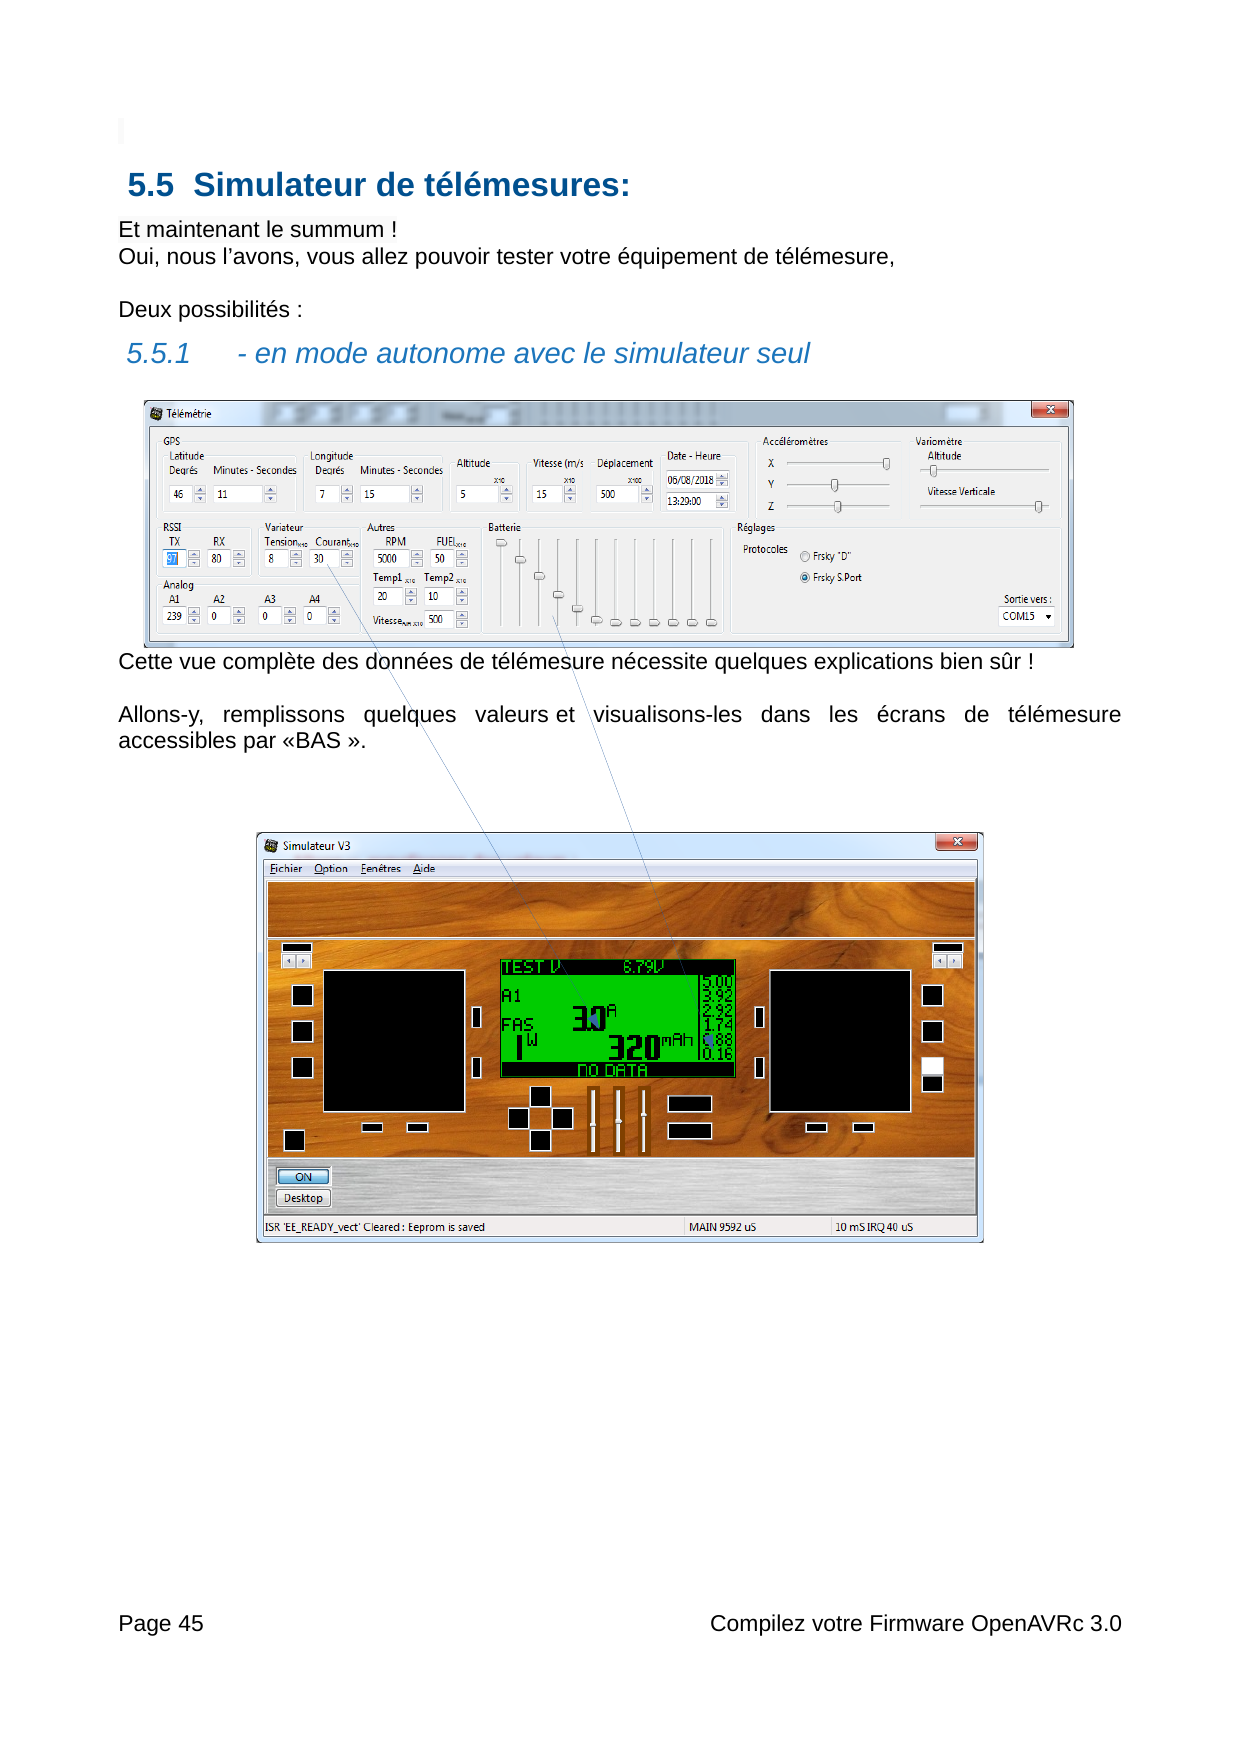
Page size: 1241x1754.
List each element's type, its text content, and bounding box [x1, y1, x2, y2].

subtitle - en mode autonome avec le simulateur seul [118, 336, 1122, 370]
text Allons-y, remplissons quelques valeurs et visualisons-les dans les écrans de télémesure accessibles par «BAS ». [408, 701, 602, 753]
text Cette vue complète des données de télémesure nécessite quelques explications bien sûr ! [377, 648, 573, 674]
text Cette vue complète des données de télémesure nécessite quelques explications bien sûr ! [566, 409, 1122, 674]
subtitle Simulateur de télémesures: [118, 165, 1122, 204]
text Allons-y, remplissons quelques valeurs et visualisons-les dans les écrans de télémesure accessibles par «BAS ». [118, 701, 436, 753]
text Oui, nous l’avons, vous allez pouvoir tester votre équipement de télémesure, [118, 243, 1122, 269]
text Et maintenant le summum ! [118, 216, 1122, 243]
picture [143, 400, 1074, 648]
text Deux possibilités : [118, 296, 1122, 322]
text Cette vue complète des données de télémesure nécessite quelques explications bien sûr ! [118, 409, 390, 674]
picture [256, 832, 984, 1243]
text Allons-y, remplissons quelques valeurs et visualisons-les dans les écrans de télémesure accessibles par «BAS ». [585, 701, 1122, 753]
